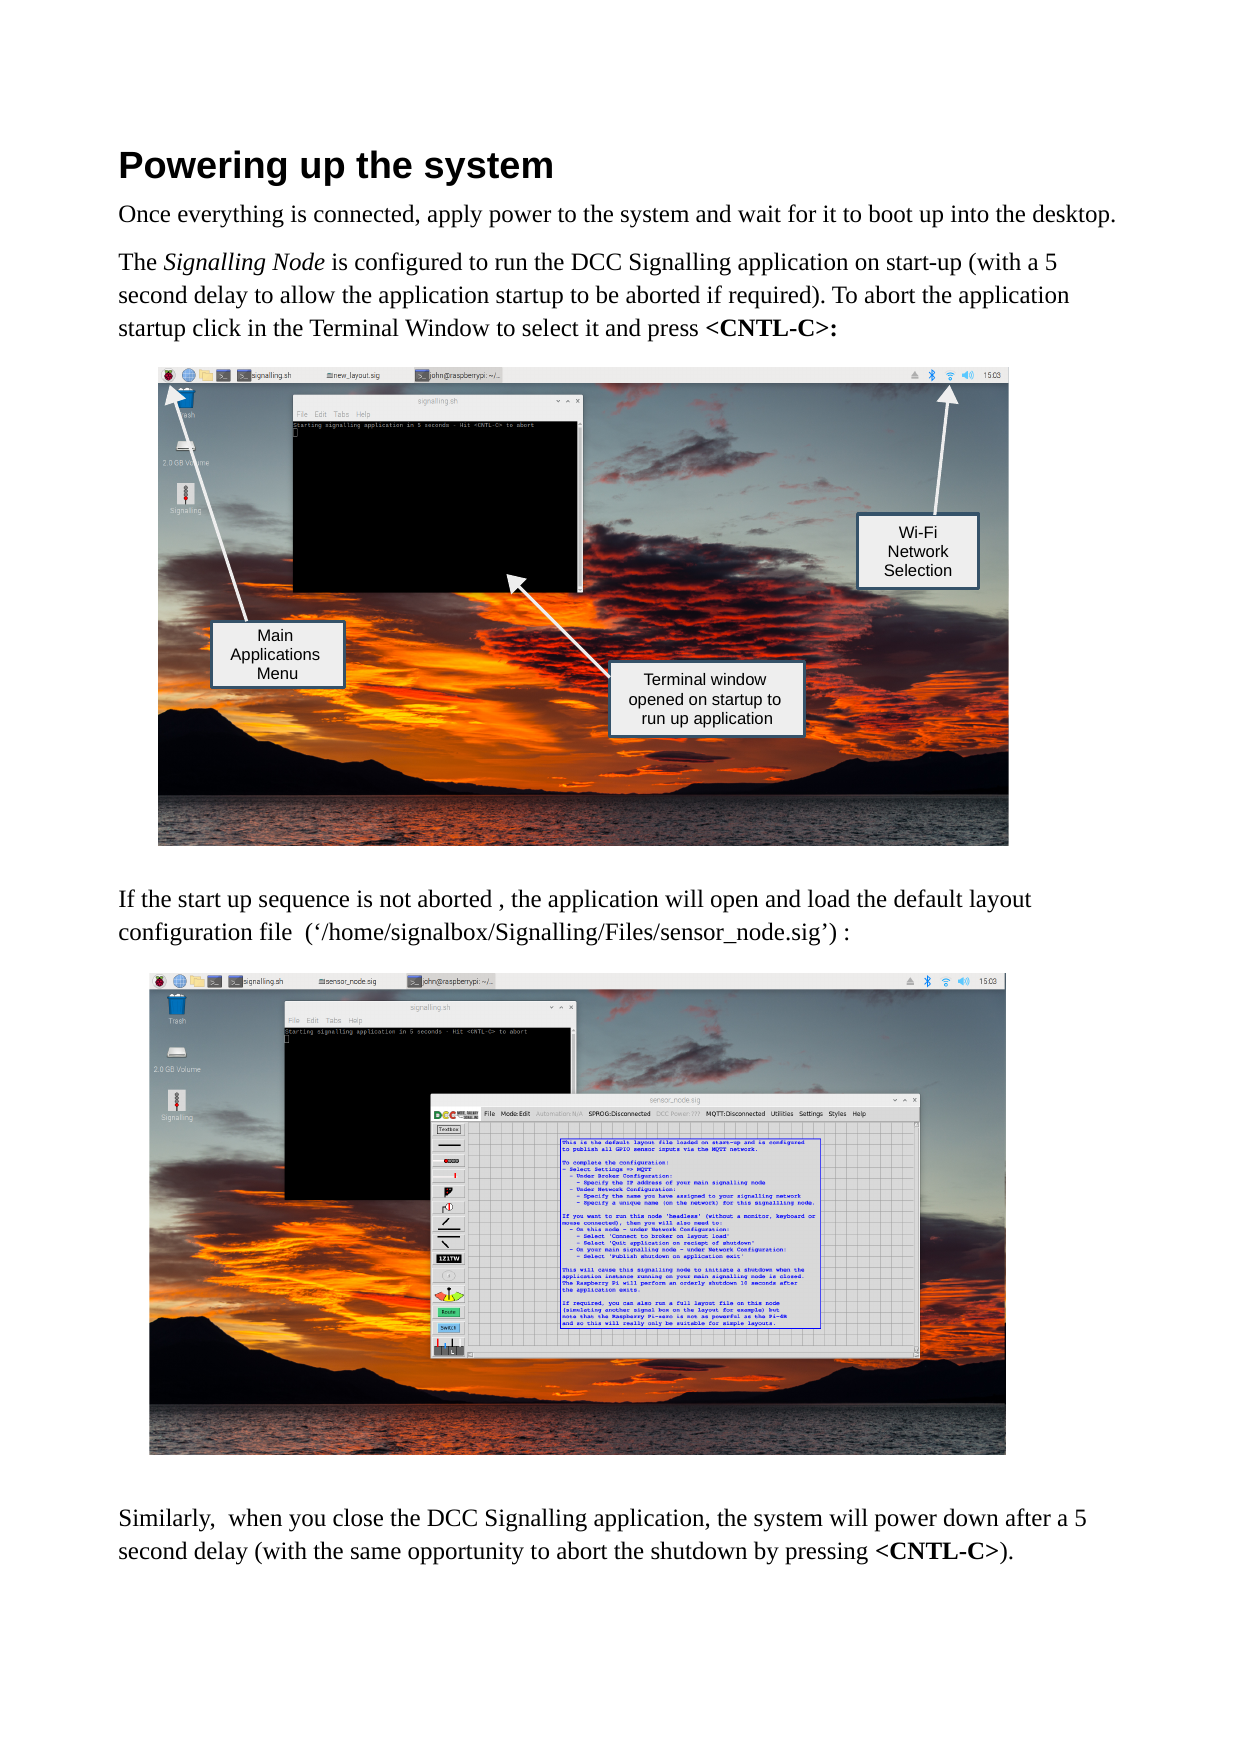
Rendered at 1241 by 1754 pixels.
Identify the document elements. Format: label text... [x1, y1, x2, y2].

text Once everything is connected, apply power to the system and wait for it to boot up into the desktop. [118, 199, 1122, 228]
text If the start up sequence is not aborted , the application will open and load the default layout configuration file (‘/home/signalbox/Signalling/Files/sensor_node.sig’) : [118, 884, 1122, 946]
subtitle Powering up the system [118, 143, 1122, 187]
text Similarly, when you close the DCC Signalling application, the system will power down after a 5 second delay (with the same opportunity to abort the shutdown by pressing <CNTL-C>). [118, 1503, 1122, 1565]
text The Signalling Node is configured to run the DCC Signalling application on start-up (with a 5 second delay to allow the application startup to be aborted if required). To abort the application startup click in the Terminal Window to select it and press <CNTL-C>: [118, 247, 1122, 342]
